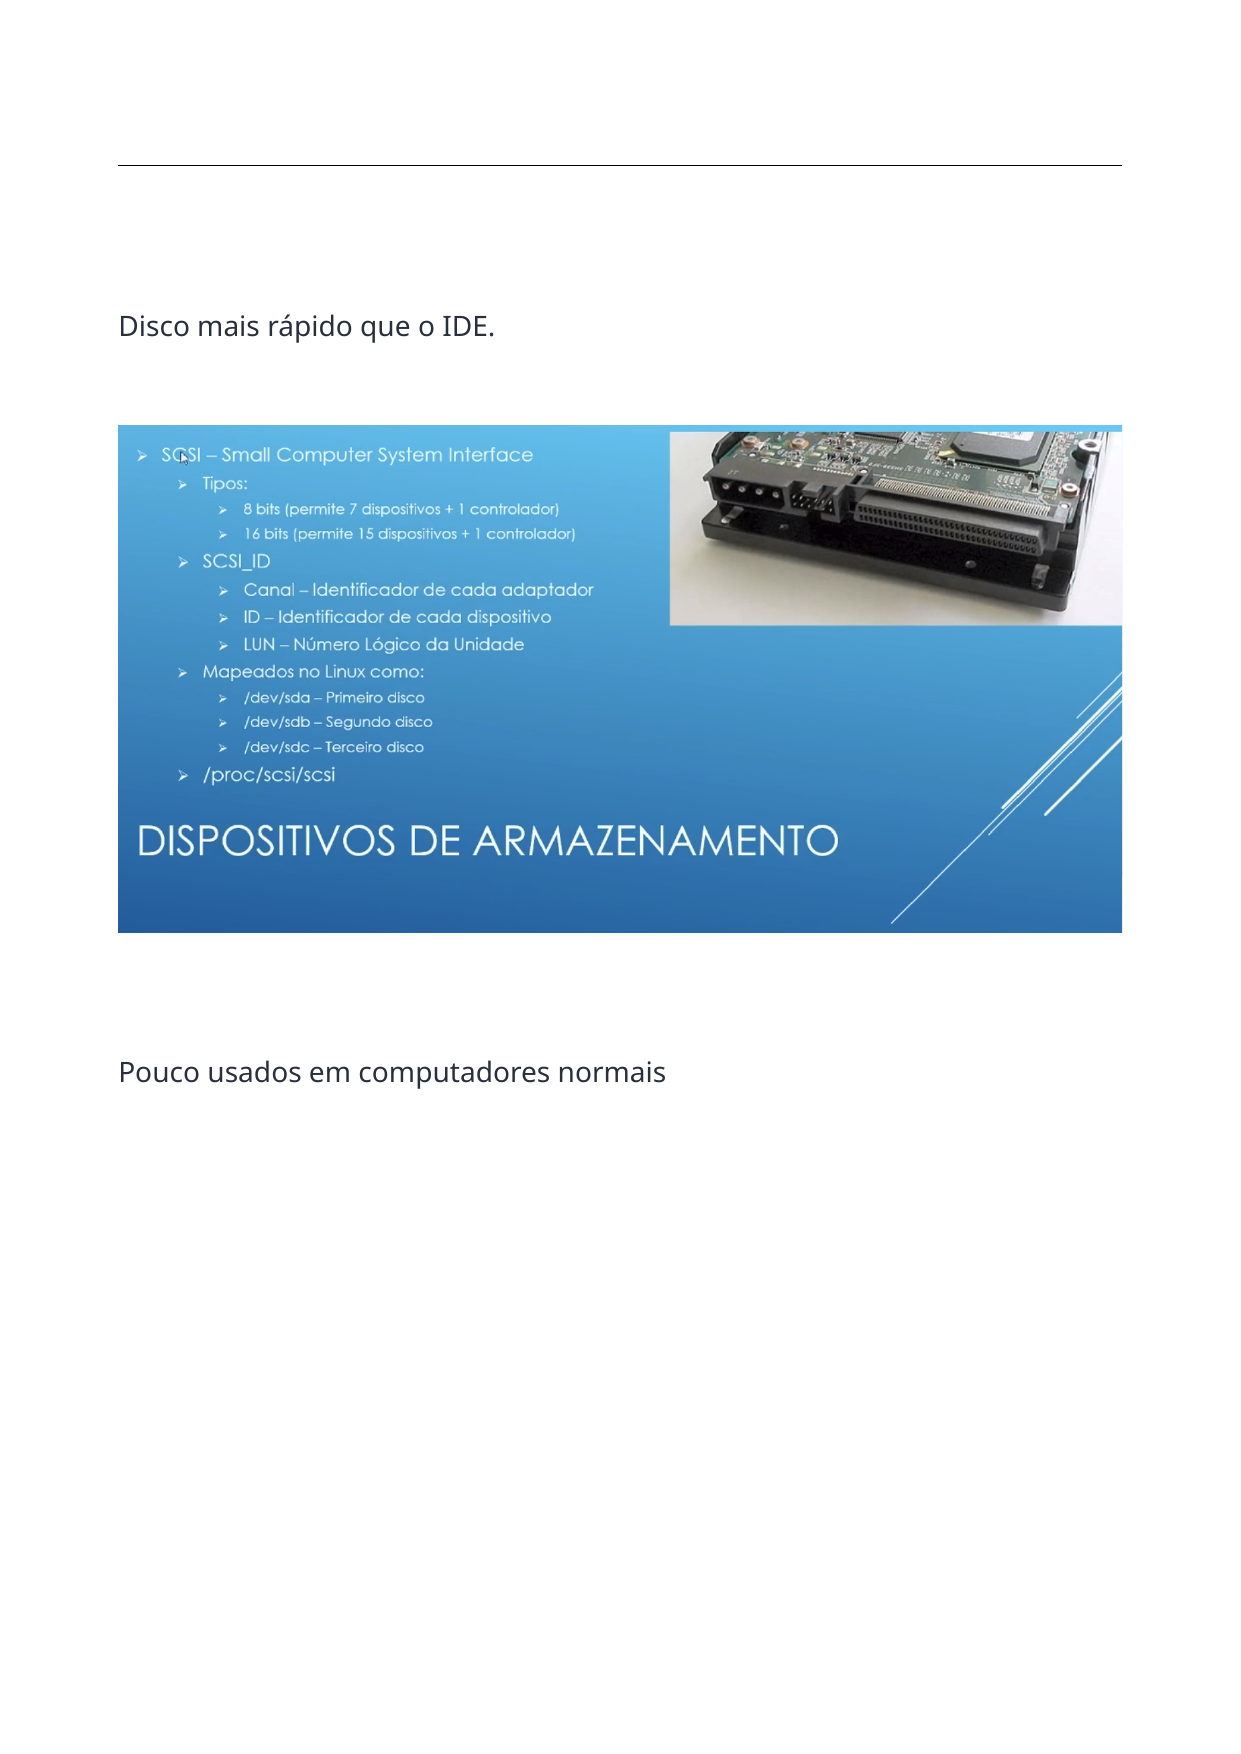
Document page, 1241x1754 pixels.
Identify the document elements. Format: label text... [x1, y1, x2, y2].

text Disco mais rápido que o IDE. [118, 306, 1122, 344]
picture [118, 425, 1123, 933]
text Pouco usados em computadores normais [118, 1052, 1122, 1090]
